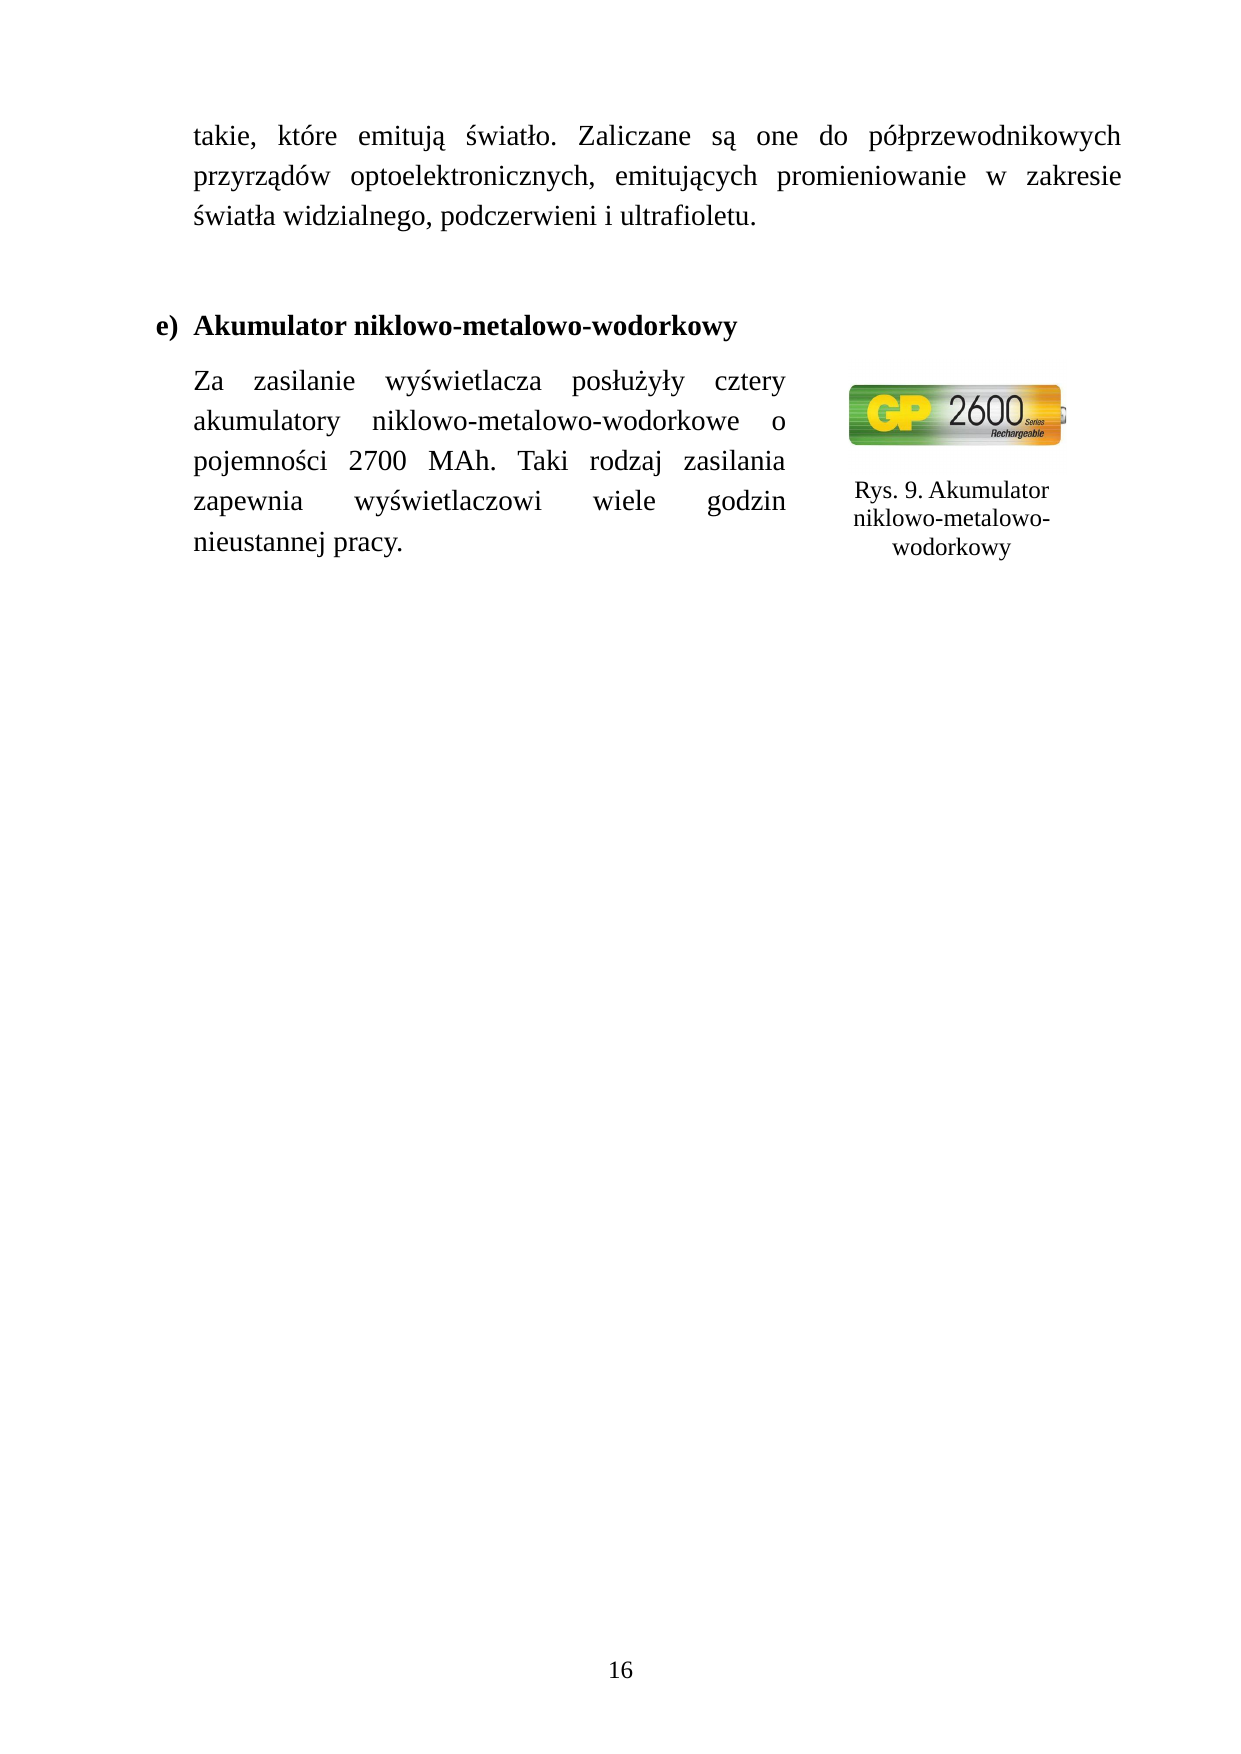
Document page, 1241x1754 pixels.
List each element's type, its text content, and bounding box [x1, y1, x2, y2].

list Rys. 9. Akumulator niklowo-metalowo-wodorkowy [807, 368, 1096, 561]
picture [848, 359, 1067, 475]
list takie, które emitują światło. Zaliczane są one do półprzewodnikowych przyrządów optoelektronicznych, emitujących promieniowanie w zakresie światła widzialnego, podczerwieni i ultrafioletu. [156, 118, 1122, 232]
list Akumulator niklowo-metalowo-wodorkowy [156, 308, 1122, 342]
list Za zasilanie wyświetlacza posłużyły cztery akumulatory niklowo-metalowo-wodorkowe o pojemności 2700 MAh. Taki rodzaj zasilania zapewnia wyświetlaczowi wiele godzin nieustannej pracy. [156, 359, 1122, 570]
